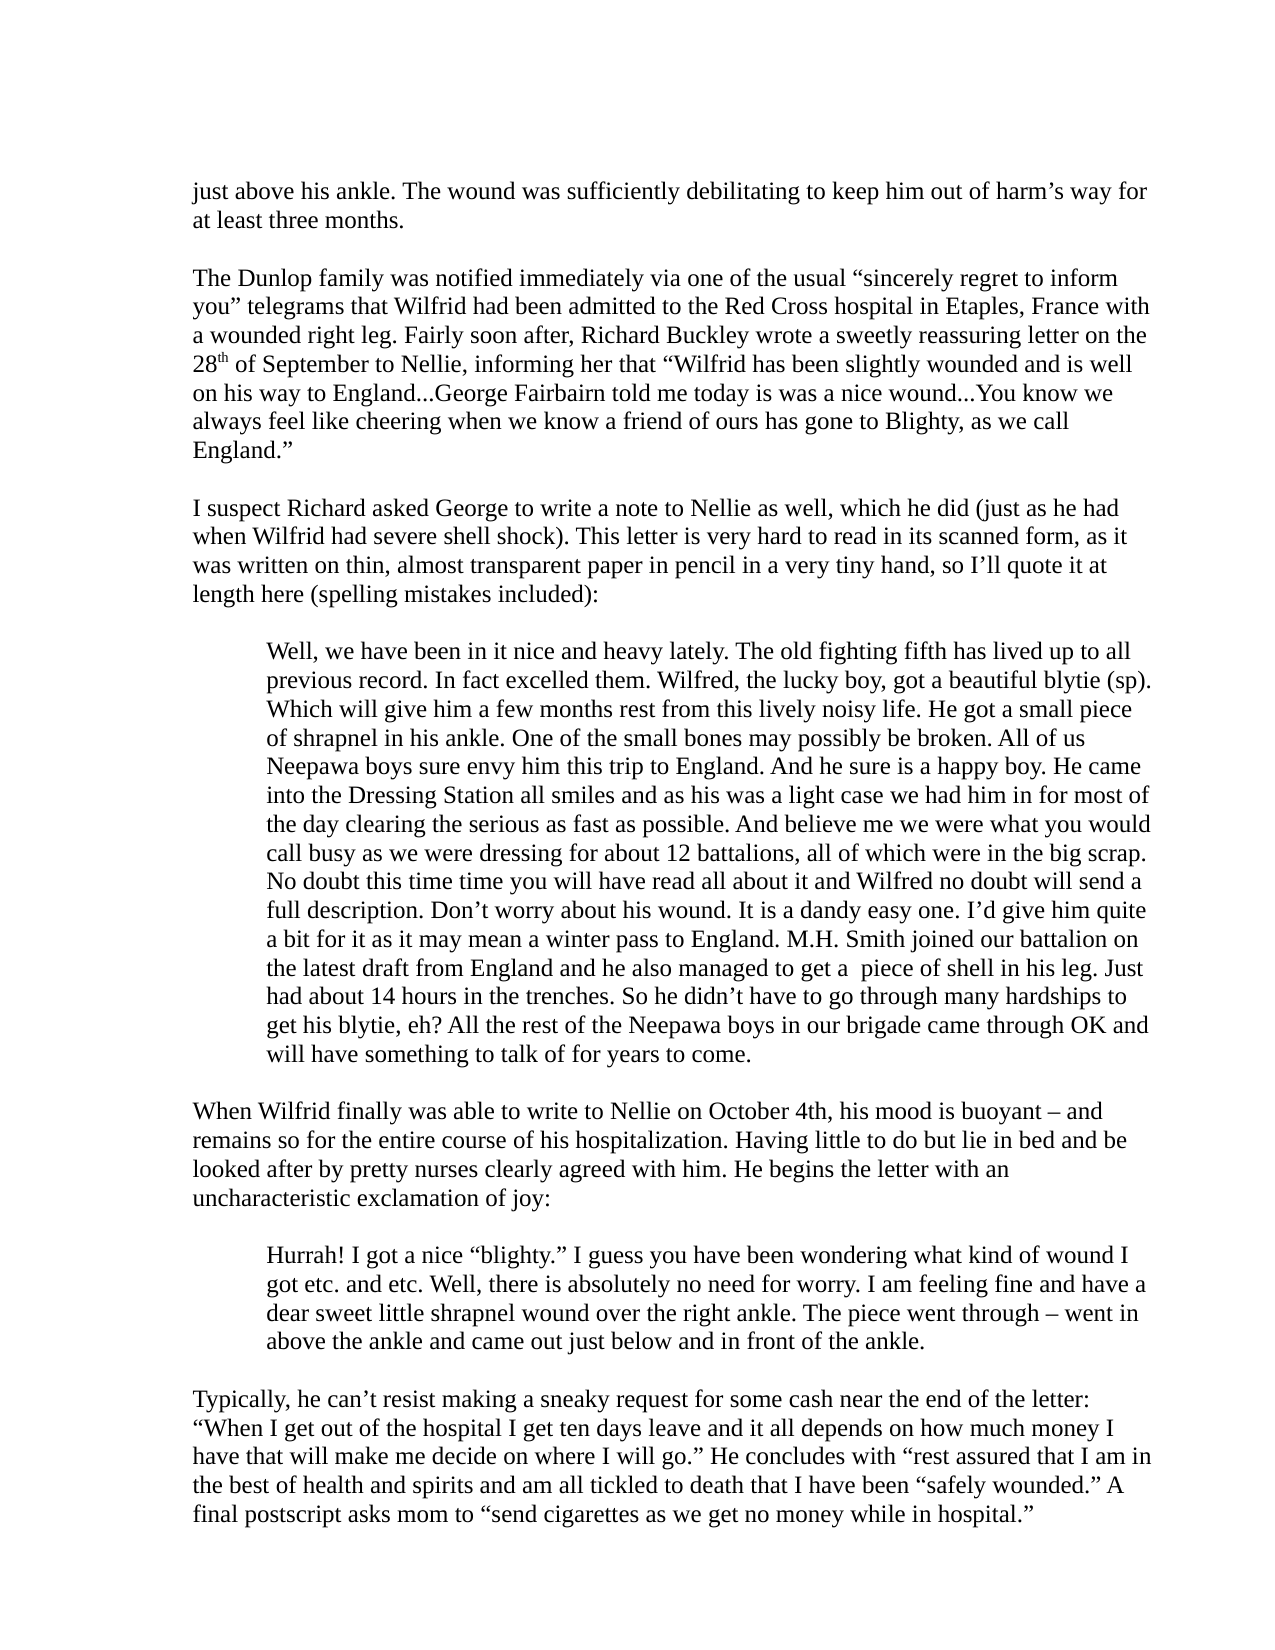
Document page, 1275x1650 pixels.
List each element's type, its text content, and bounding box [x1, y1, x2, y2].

text I suspect Richard asked George to write a note to Nellie as well, which he did (just as he had when Wilfrid had severe shell shock). This letter is very hard to read in its scanned form, as it was written on thin, almost transparent paper in pencil in a very tiny hand, so I’ll quote it at length here (spelling mistakes included): [192, 493, 1158, 608]
text Hurrah! I got a nice “blighty.” I guess you have been wondering what kind of wound I got etc. and etc. Well, there is absolutely no need for worry. I am feeling fine and have a dear sweet little shrapnel wound over the right ankle. The piece went through – went in above the ankle and came out just below and in front of the ankle. [266, 1240, 1158, 1355]
text When Wilfrid finally was able to write to Nellie on October 4th, his mood is buoyant – and remains so for the entire course of his hospitalization. Having little to do but lie in bed and be looked after by pretty nurses clearly agreed with him. He begins the letter with an uncharacteristic exclamation of joy: [192, 1096, 1158, 1211]
text just above his ankle. The wound was sufficiently debilitating to keep him out of harm’s way for at least three months. [192, 176, 1158, 234]
text Typically, he can’t resist making a sneaky request for some cash near the end of the letter: “When I get out of the hospital I get ten days leave and it all depends on how much money I have that will make me decide on where I will go.” He concludes with “rest assured that I am in the best of health and spirits and am all tickled to death that I have been “safely wounded.” A final postscript asks mom to “send cigarettes as we get no money while in hospital.” [192, 1384, 1158, 1528]
text Well, we have been in it nice and heavy lately. The old fighting fifth has lived up to all previous record. In fact excelled them. Wilfred, the lucky boy, got a beautiful blytie (sp). Which will give him a few months rest from this lively noisy life. He got a small piece of shrapnel in his ankle. One of the small bones may possibly be broken. All of us Neepawa boys sure envy him this trip to England. And he sure is a happy boy. He came into the Dressing Station all smiles and as his was a light case we had him in for most of the day clearing the serious as fast as possible. And believe me we were what you would call busy as we were dressing for about 12 battalions, all of which were in the big scrap. No doubt this time time you will have read all about it and Wilfred no doubt will send a full description. Don’t worry about his wound. It is a dandy easy one. I’d give him quite a bit for it as it may mean a winter pass to England. M.H. Smith joined our battalion on the latest draft from England and he also managed to get a piece of shell in his leg. Just had about 14 hours in the trenches. So he didn’t have to go through many hardships to get his blytie, eh? All the rest of the Neepawa boys in our brigade came through OK and will have something to talk of for years to come. [266, 636, 1158, 1068]
text The Dunlop family was notified immediately via one of the usual “sincerely regret to inform you” telegrams that Wilfrid had been admitted to the Red Cross hospital in Etaples, France with a wounded right leg. Fairly soon after, Richard Buckley wrote a sweetly reassuring letter on the 28th of September to Nellie, informing her that “Wilfrid has been slightly wounded and is well on his way to England...George Fairbairn told me today is was a nice wound...You know we always feel like cheering when we know a friend of ours has gone to Blighty, as we call England.” [192, 263, 1158, 464]
